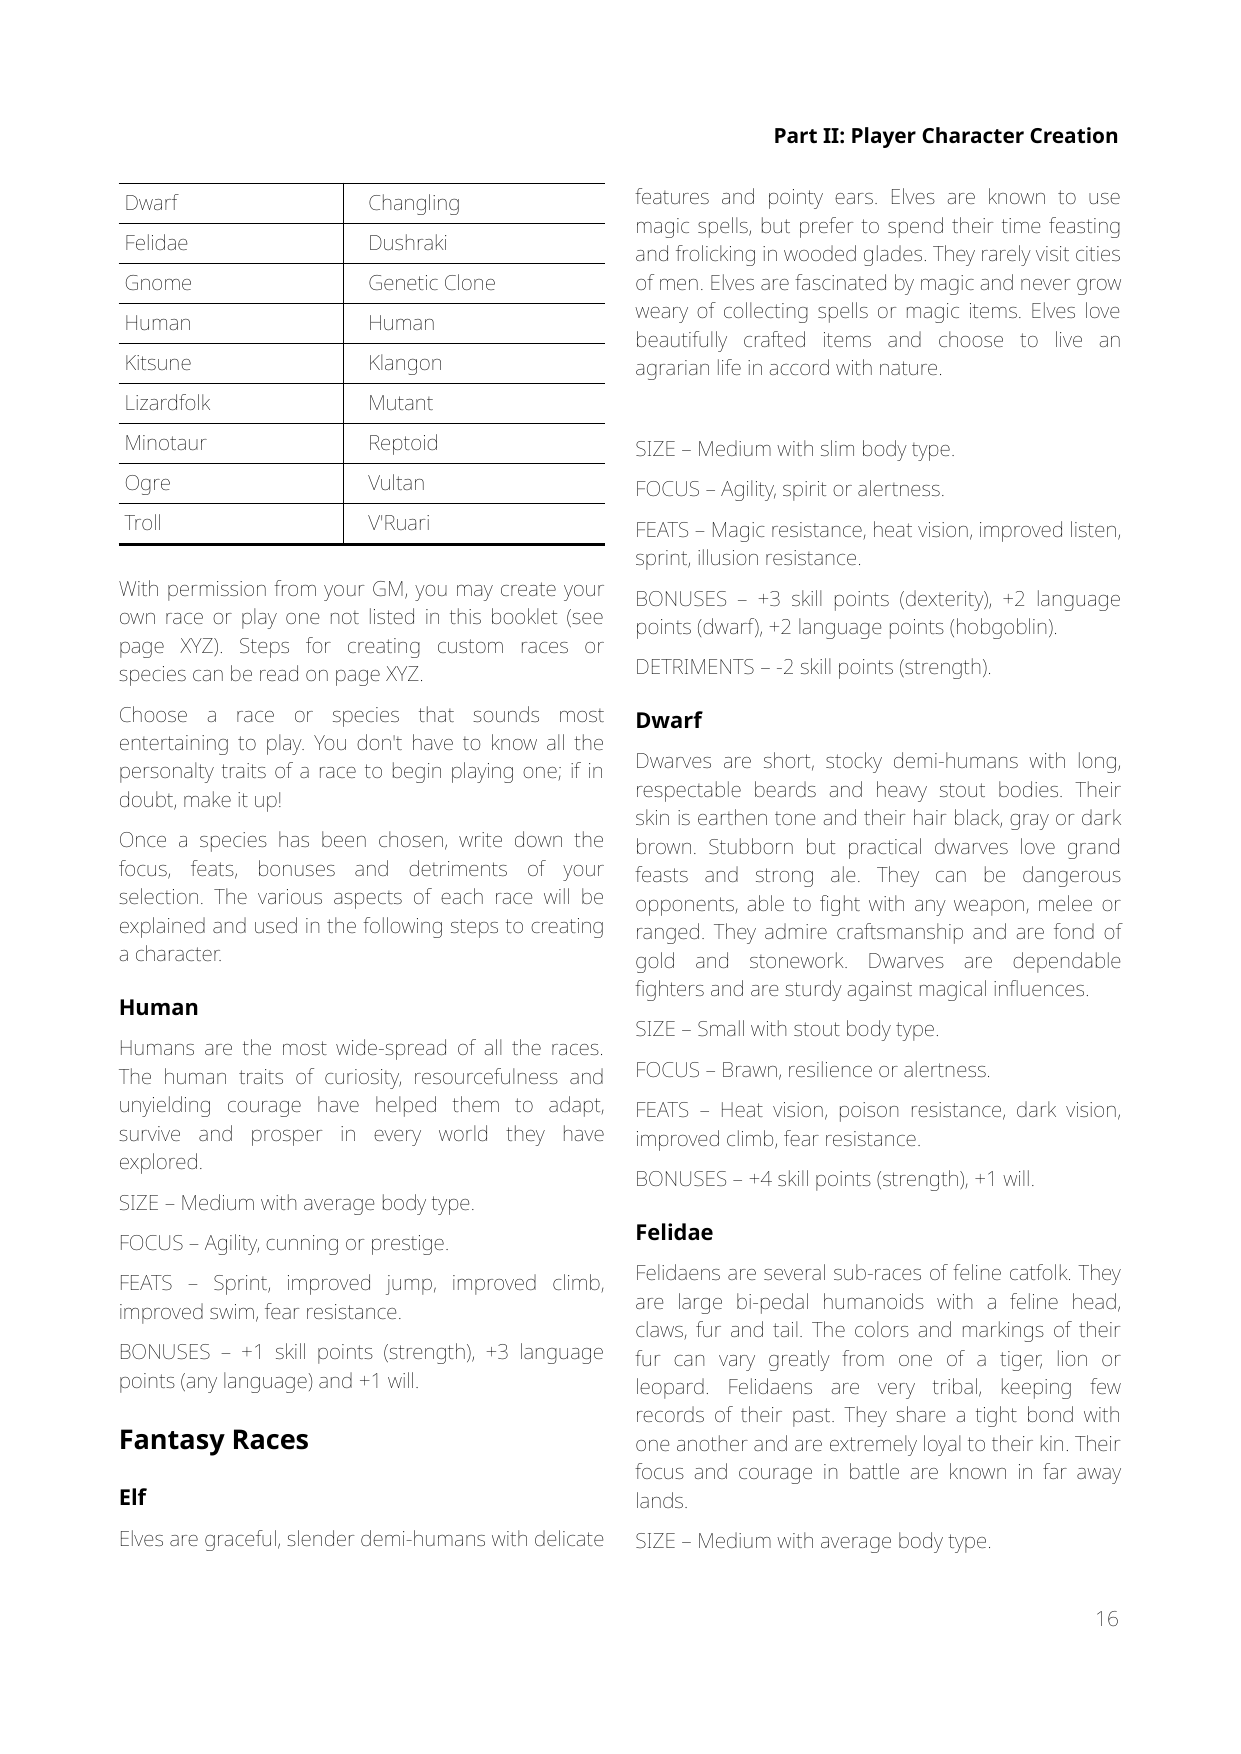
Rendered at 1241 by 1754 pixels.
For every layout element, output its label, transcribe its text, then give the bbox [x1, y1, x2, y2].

text Dwarves are short, stocky demi-humans with long, respectable beards and heavy stout bodies. Their skin is earthen tone and their hair black, gray or dark brown. Stubborn but practical dwarves love grand feasts and strong ale. They can be dangerous opponents, able to fight with any weapon, melee or ranged. They admire craftsmanship and are fond of gold and stonework. Dwarves are dependable fighters and are sturdy against magical influences. [635, 747, 1122, 1003]
table_cell [344, 264, 362, 302]
subtitle Fantasy Races [118, 1421, 605, 1458]
text Elves are graceful, slender demi-humans with delicate [118, 1524, 605, 1552]
text Felidaens are several sub-races of feline catfolk. They are large bi-pedal humanoids with a feline head, claws, fur and tail. The colors and markings of their fur can vary greatly from one of a tiger, lion or leopard. Felidaens are very tribal, keeping few records of their past. They share a tight bond with one another and are extremely loyal to their kin. Their focus and courage in battle are known in far away lands. [635, 1258, 1122, 1514]
text Human [118, 992, 605, 1021]
text FOCUS – Agility, cunning or prestige. [118, 1228, 605, 1256]
table_cell Dwarf [119, 184, 343, 222]
text Choose a race or species that sounds most entertaining to play. You don't have to know all the personalty traits of a race to begin playing one; if in doubt, make it up! [118, 700, 605, 813]
text FOCUS – Brawn, resilience or alertness. [635, 1055, 1122, 1083]
text DETRIMENTS – -2 skill points (strength). [635, 652, 1122, 681]
table_cell Klangon [362, 344, 604, 382]
table_cell Ogre [119, 464, 343, 502]
table_cell [344, 224, 362, 262]
table_cell [344, 464, 362, 502]
text features and pointy ears. Elves are known to use magic spells, but prefer to spend their time feasting and frolicking in wooded glades. They rarely visit cities of men. Elves are fascinated by magic and never grow weary of collecting spells or magic items. Elves love beautifully crafted items and choose to live an agrarian life in accord with nature. [635, 182, 1122, 382]
table_cell Genetic Clone [362, 264, 604, 302]
text FEATS – Magic resistance, heat vision, improved listen, sprint, illusion resistance. [635, 515, 1122, 572]
text Felidae [635, 1217, 1122, 1246]
table_cell [344, 344, 362, 382]
table_cell [344, 384, 362, 422]
table_cell Vultan [362, 464, 604, 502]
text FEATS – Heat vision, poison resistance, dark vision, improved climb, fear resistance. [635, 1095, 1122, 1152]
table_cell Changling [362, 184, 604, 222]
table_cell Human [119, 304, 343, 342]
text FOCUS – Agility, spirit or alertness. [635, 474, 1122, 503]
text SIZE – Medium with slim body type. [635, 434, 1122, 462]
table_cell Troll [119, 504, 343, 542]
table_cell Minotaur [119, 424, 343, 462]
text FEATS – Sprint, improved jump, improved climb, improved swim, fear resistance. [118, 1268, 605, 1325]
table_cell Human [362, 304, 604, 342]
table_cell [344, 304, 362, 342]
table_cell Lizardfolk [119, 384, 343, 422]
table_cell Reptoid [362, 424, 604, 462]
text With permission from your GM, you may create your own race or play one not listed in this booklet (see page XYZ). Steps for creating custom races or species can be read on page XYZ. [118, 546, 605, 688]
text Elf [118, 1482, 605, 1512]
table_cell Dushraki [362, 224, 604, 262]
table_cell [344, 184, 362, 222]
table_cell [344, 504, 362, 542]
table_cell Mutant [362, 384, 604, 422]
text Dwarf [635, 705, 1122, 735]
text SIZE – Small with stout body type. [635, 1014, 1122, 1043]
table_cell Felidae [119, 224, 343, 262]
table_cell Kitsune [119, 344, 343, 382]
text SIZE – Medium with average body type. [118, 1188, 605, 1216]
text BONUSES – +4 skill points (strength), +1 will. [635, 1164, 1122, 1193]
table_cell V'Ruari [362, 504, 604, 542]
table_cell Gnome [119, 264, 343, 302]
text Humans are the most wide-spread of all the races. The human traits of curiosity, resourcefulness and unyielding courage have helped them to adapt, survive and prosper in every world they have explored. [118, 1033, 605, 1176]
text BONUSES – +1 skill points (strength), +3 language points (any language) and +1 will. [118, 1337, 605, 1394]
text BONUSES – +3 skill points (dexterity), +2 language points (dwarf), +2 language points (hobgoblin). [635, 584, 1122, 641]
text Once a species has been chosen, write down the focus, feats, bonuses and detriments of your selection. The various aspects of each race will be explained and used in the following steps to creating a character. [118, 826, 605, 968]
table_cell [344, 424, 362, 462]
text SIZE – Medium with average body type. [635, 1526, 1122, 1555]
